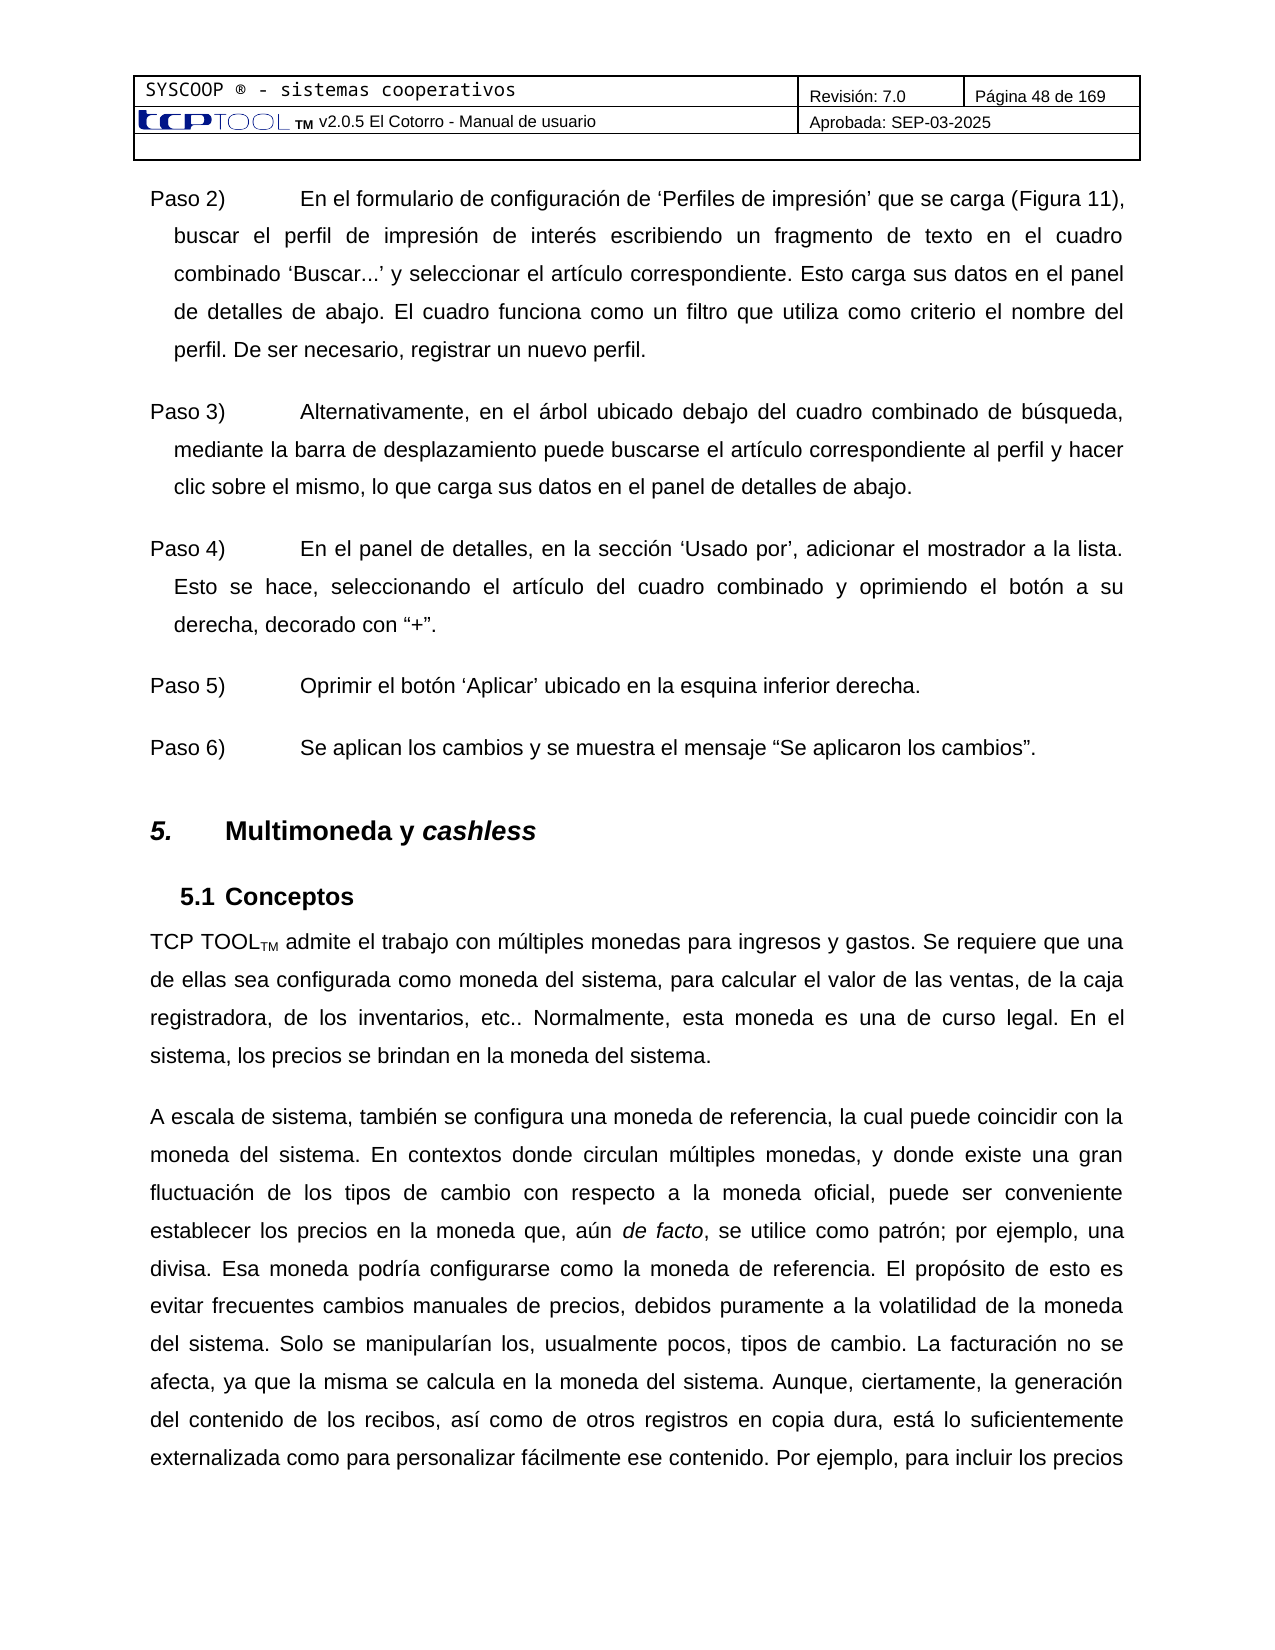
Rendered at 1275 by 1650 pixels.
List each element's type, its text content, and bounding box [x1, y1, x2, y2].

list Alternativamente, en el árbol ubicado debajo del cuadro combinado de búsqueda, mediante la barra de desplazamiento puede buscarse el artículo correspondiente al perfil y hacer clic sobre el mismo, lo que carga sus datos en el panel de detalles de abajo. [150, 399, 1125, 499]
list Oprimir el botón ‘Aplicar’ ubicado en la esquina inferior derecha. [150, 673, 1125, 699]
list En el panel de detalles, en la sección ‘Usado por’, adicionar el mostrador a la lista. Esto se hace, seleccionando el artículo del cuadro combinado y oprimiendo el botón a su derecha, decorado con “+”. [150, 536, 1125, 637]
text A escala de sistema, también se configura una moneda de referencia, la cual puede coincidir con la moneda del sistema. En contextos donde circulan múltiples monedas, y donde existe una gran fluctuación de los tipos de cambio con respecto a la moneda oficial, puede ser conveniente establecer los precios en la moneda que, aún de facto, se utilice como patrón; por ejemplo, una divisa. Esa moneda podría configurarse como la moneda de referencia. El propósito de esto es evitar frecuentes cambios manuales de precios, debidos puramente a la volatilidad de la moneda del sistema. Solo se manipularían los, usualmente pocos, tipos de cambio. La facturación no se afecta, ya que la misma se calcula en la moneda del sistema. Aunque, ciertamente, la generación del contenido de los recibos, así como de otros registros en copia dura, está lo suficientemente externalizada como para personalizar fácilmente ese contenido. Por ejemplo, para incluir los precios [150, 1104, 1125, 1470]
picture [138, 110, 290, 130]
text TCP TOOLTM admite el trabajo con múltiples monedas para ingresos y gastos. Se requiere que una de ellas sea configurada como moneda del sistema, para calcular el valor de las ventas, de la caja registradora, de los inventarios, etc.. Normalmente, esta moneda es una de curso legal. En el sistema, los precios se brindan en la moneda del sistema. [150, 929, 1125, 1068]
list En el formulario de configuración de ‘Perfiles de impresión’ que se carga (Figura 11), buscar el perfil de impresión de interés escribiendo un fragmento de texto en el cuadro combinado ‘Buscar...’ y seleccionar el artículo correspondiente. Esto carga sus datos en el panel de detalles de abajo. El cuadro funciona como un filtro que utiliza como criterio el nombre del perfil. De ser necesario, registrar un nuevo perfil. [150, 186, 1125, 362]
subtitle Conceptos [180, 882, 1125, 911]
list Se aplican los cambios y se muestra el mensaje “Se aplicaron los cambios”. [150, 735, 1125, 760]
subtitle Multimoneda y cashless [150, 815, 1125, 846]
